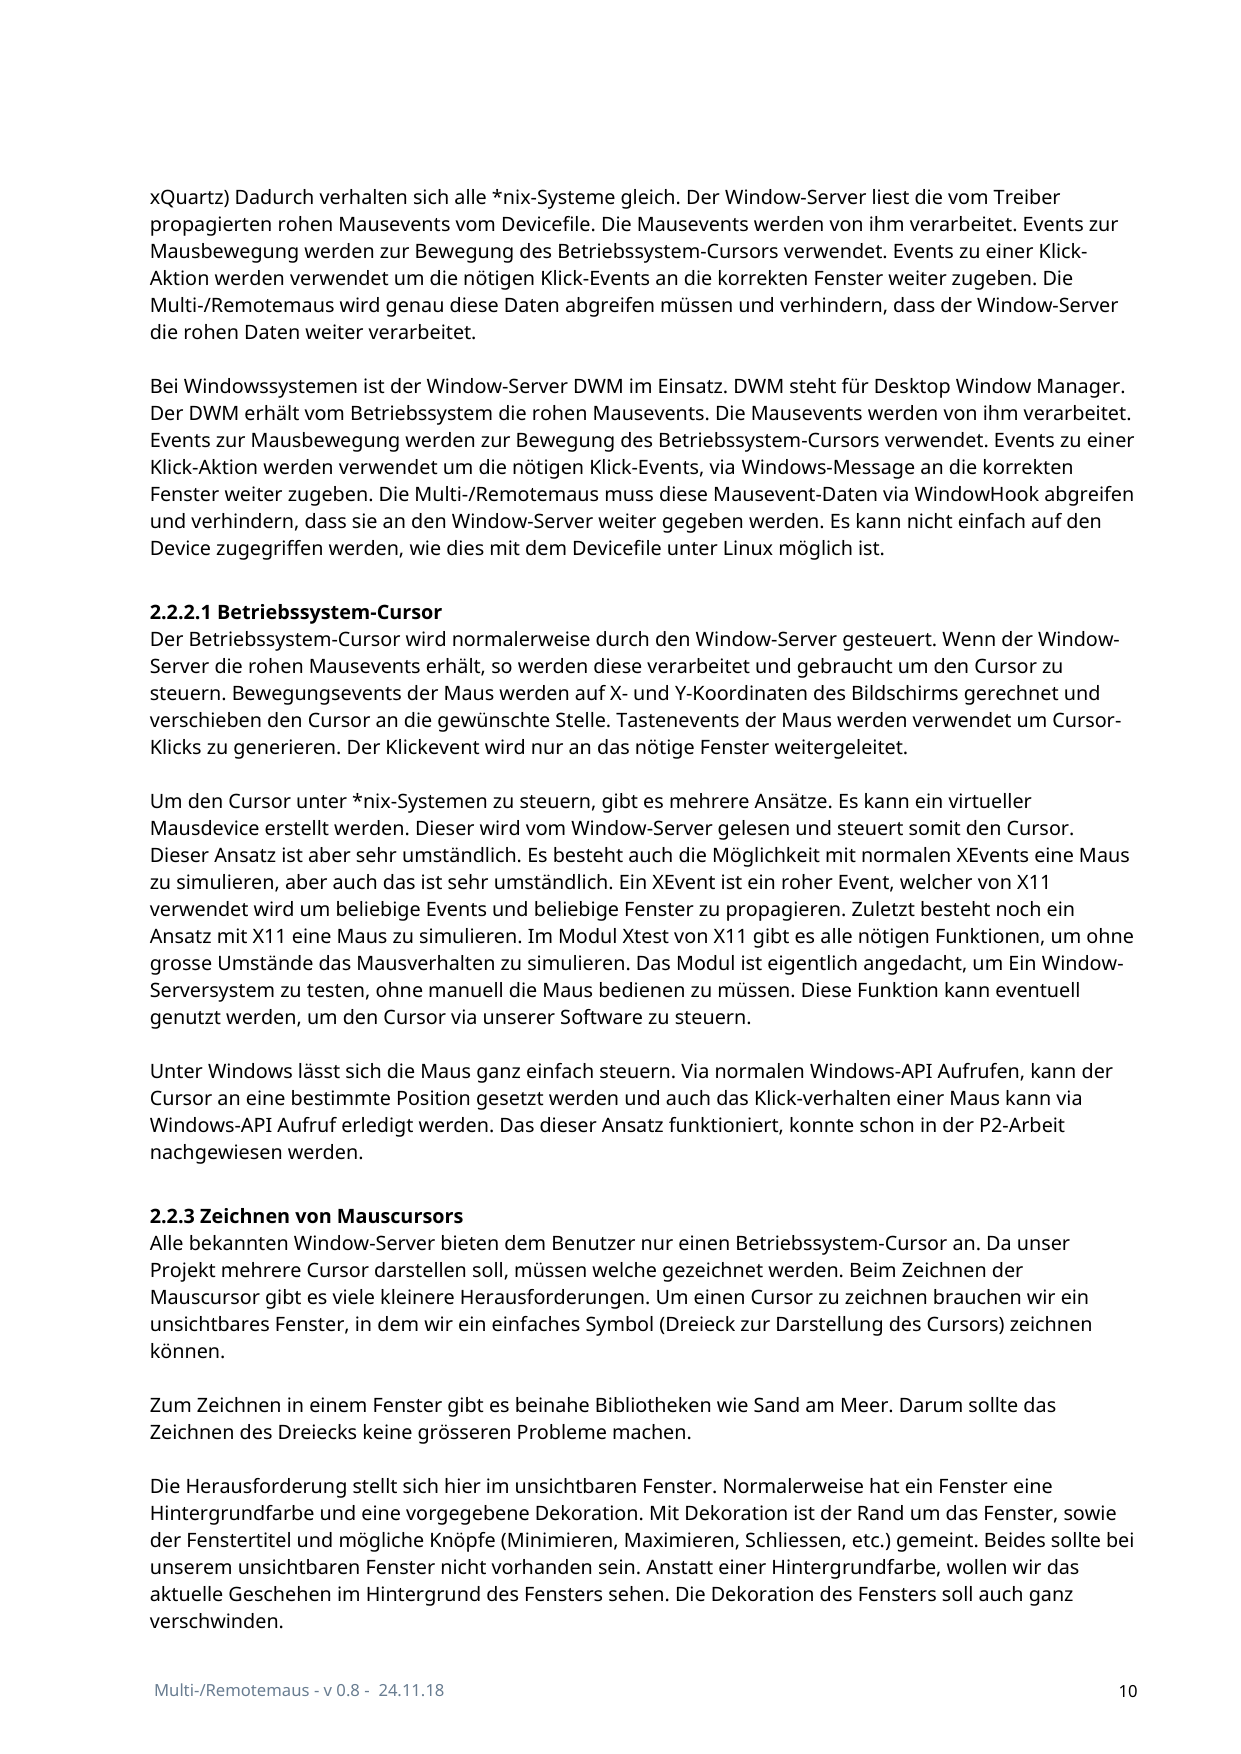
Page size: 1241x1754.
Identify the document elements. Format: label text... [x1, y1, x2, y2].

text xQuartz) Dadurch verhalten sich alle *nix-Systeme gleich. Der Window-Server liest die vom Treiber propagierten rohen Mausevents vom Devicefile. Die Mausevents werden von ihm verarbeitet. Events zur Mausbewegung werden zur Bewegung des Betriebssystem-Cursors verwendet. Events zu einer Klick-Aktion werden verwendet um die nötigen Klick-Events an die korrekten Fenster weiter zugeben. Die Multi-/Remotemaus wird genau diese Daten abgreifen müssen und verhindern, dass der Window-Server die rohen Daten weiter verarbeitet. [149, 183, 1136, 345]
text Um den Cursor unter *nix-Systemen zu steuern, gibt es mehrere Ansätze. Es kann ein virtueller Mausdevice erstellt werden. Dieser wird vom Window-Server gelesen und steuert somit den Cursor. Dieser Ansatz ist aber sehr umständlich. Es besteht auch die Möglichkeit mit normalen XEvents eine Maus zu simulieren, aber auch das ist sehr umständlich. Ein XEvent ist ein roher Event, welcher von X11 verwendet wird um beliebige Events und beliebige Fenster zu propagieren. Zuletzt besteht noch ein Ansatz mit X11 eine Maus zu simulieren. Im Modul Xtest von X11 gibt es alle nötigen Funktionen, um ohne grosse Umstände das Mausverhalten zu simulieren. Das Modul ist eigentlich angedacht, um Ein Window-Serversystem zu testen, ohne manuell die Maus bedienen zu müssen. Diese Funktion kann eventuell genutzt werden, um den Cursor via unserer Software zu steuern. [149, 787, 1136, 1030]
text Die Herausforderung stellt sich hier im unsichtbaren Fenster. Normalerweise hat ein Fenster eine Hintergrundfarbe und eine vorgegebene Dekoration. Mit Dekoration ist der Rand um das Fenster, sowie der Fenstertitel und mögliche Knöpfe (Minimieren, Maximieren, Schliessen, etc.) gemeint. Beides sollte bei unserem unsichtbaren Fenster nicht vorhanden sein. Anstatt einer Hintergrundfarbe, wollen wir das aktuelle Geschehen im Hintergrund des Fensters sehen. Die Dekoration des Fensters soll auch ganz verschwinden. [149, 1472, 1136, 1634]
subtitle Zeichnen von Mauscursors [149, 1202, 1136, 1229]
text Unter Windows lässt sich die Maus ganz einfach steuern. Via normalen Windows-API Aufrufen, kann der Cursor an eine bestimmte Position gesetzt werden und auch das Klick-verhalten einer Maus kann via Windows-API Aufruf erledigt werden. Das dieser Ansatz funktioniert, konnte schon in der P2-Arbeit nachgewiesen werden. [149, 1057, 1136, 1165]
text Bei Windowssystemen ist der Window-Server DWM im Einsatz. DWM steht für Desktop Window Manager. Der DWM erhält vom Betriebssystem die rohen Mausevents. Die Mausevents werden von ihm verarbeitet. Events zur Mausbewegung werden zur Bewegung des Betriebssystem-Cursors verwendet. Events zu einer Klick-Aktion werden verwendet um die nötigen Klick-Events, via Windows-Message an die korrekten Fenster weiter zugeben. Die Multi-/Remotemaus muss diese Mausevent-Daten via WindowHook abgreifen und verhindern, dass sie an den Window-Server weiter gegeben werden. Es kann nicht einfach auf den Device zugegriffen werden, wie dies mit dem Devicefile unter Linux möglich ist. [149, 372, 1136, 561]
text Der Betriebssystem-Cursor wird normalerweise durch den Window-Server gesteuert. Wenn der Window-Server die rohen Mausevents erhält, so werden diese verarbeitet und gebraucht um den Cursor zu steuern. Bewegungsevents der Maus werden auf X- und Y-Koordinaten des Bildschirms gerechnet und verschieben den Cursor an die gewünschte Stelle. Tastenevents der Maus werden verwendet um Cursor-Klicks zu generieren. Der Klickevent wird nur an das nötige Fenster weitergeleitet. [149, 625, 1136, 760]
subtitle Betriebssystem-Cursor [149, 598, 1136, 625]
text Alle bekannten Window-Server bieten dem Benutzer nur einen Betriebssystem-Cursor an. Da unser Projekt mehrere Cursor darstellen soll, müssen welche gezeichnet werden. Beim Zeichnen der Mauscursor gibt es viele kleinere Herausforderungen. Um einen Cursor zu zeichnen brauchen wir ein unsichtbares Fenster, in dem wir ein einfaches Symbol (Dreieck zur Darstellung des Cursors) zeichnen können. [149, 1229, 1136, 1364]
text Zum Zeichnen in einem Fenster gibt es beinahe Bibliotheken wie Sand am Meer. Darum sollte das Zeichnen des Dreiecks keine grösseren Probleme machen. [149, 1391, 1136, 1445]
